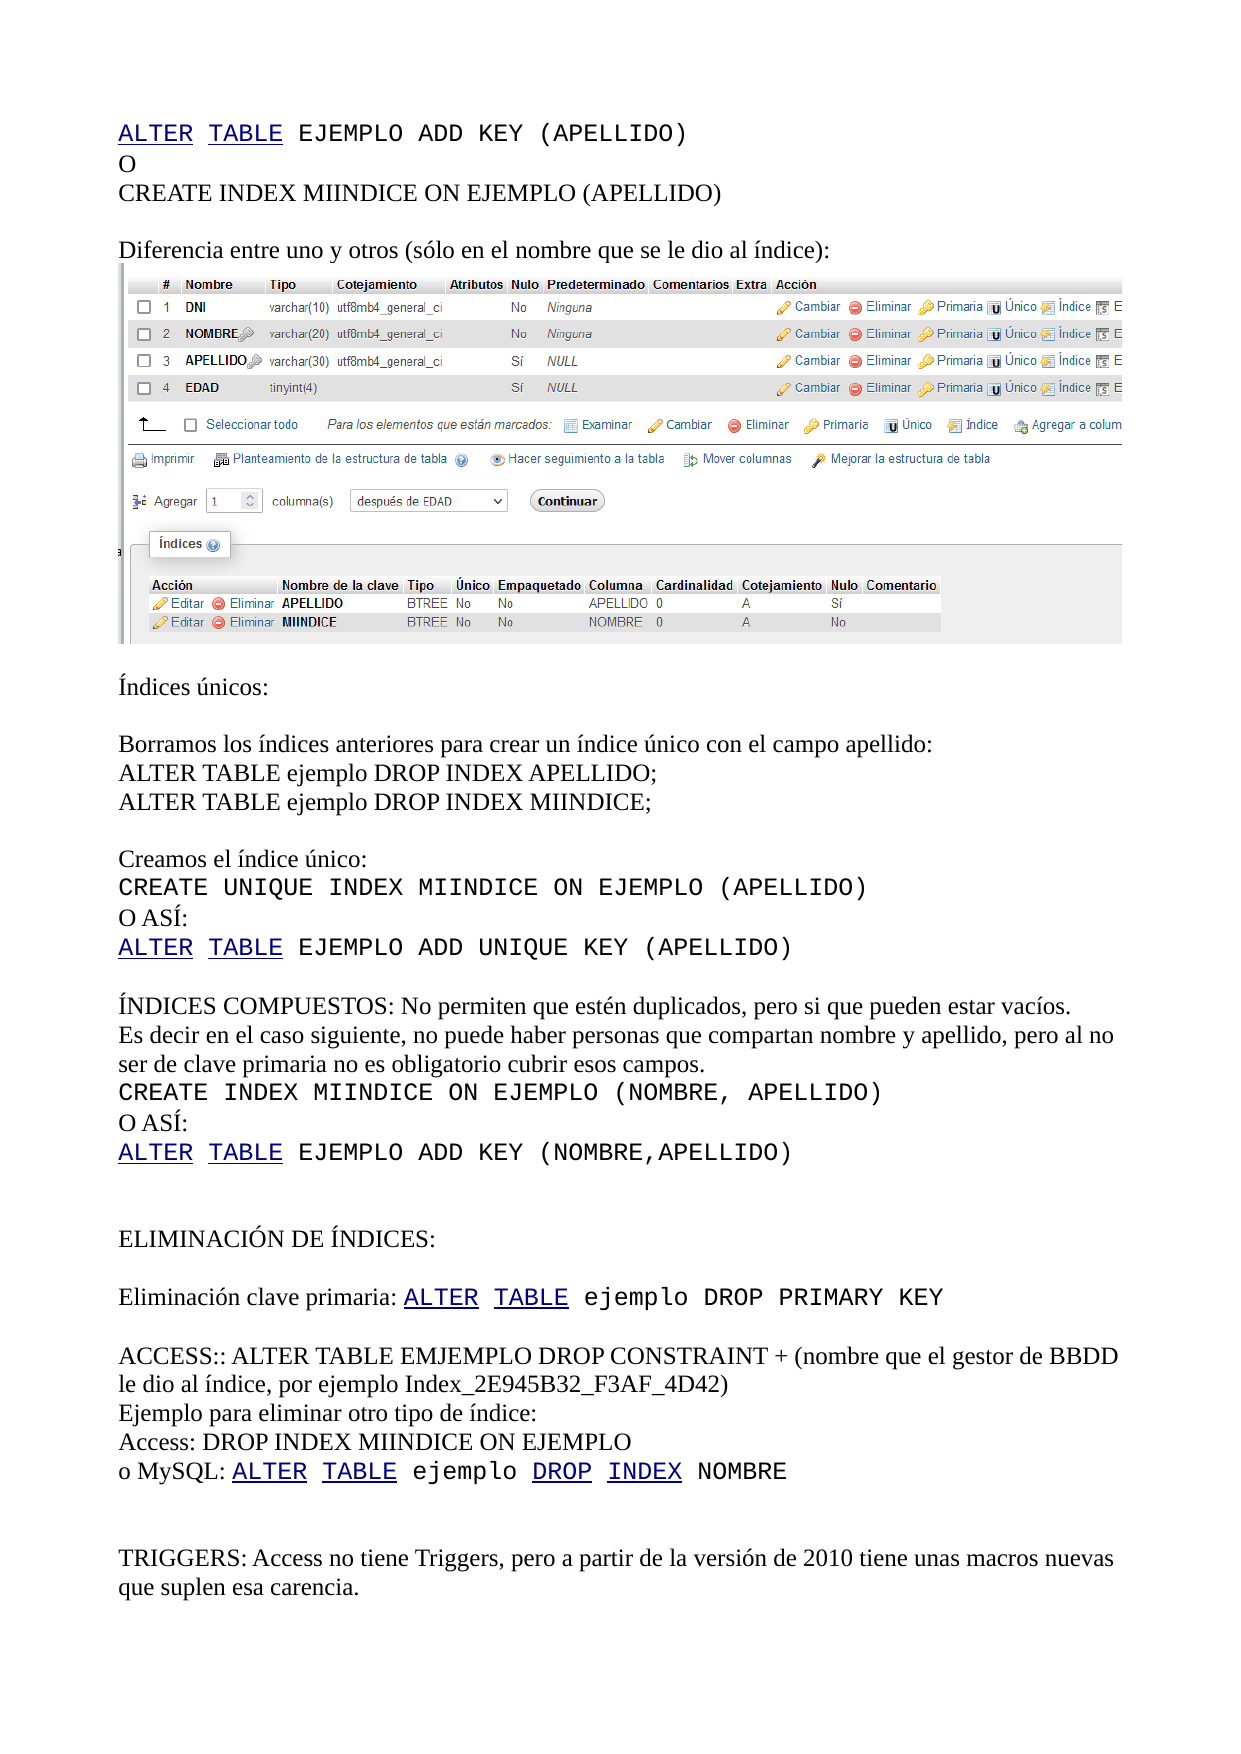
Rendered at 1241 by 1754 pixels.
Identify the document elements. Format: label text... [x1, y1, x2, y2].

text ACCESS:: ALTER TABLE EMJEMPLO DROP CONSTRAINT + (nombre que el gestor de BBDD le dio al índice, por ejemplo Index_2E945B32_F3AF_4D42) [118, 1341, 1122, 1398]
text ALTER TABLE EJEMPLO ADD KEY (APELLIDO) [118, 118, 1122, 149]
text ALTER TABLE ejemplo DROP INDEX MIINDICE; [118, 787, 1122, 815]
text o MySQL: ALTER TABLE ejemplo DROP INDEX NOMBRE [118, 1456, 1122, 1487]
text Diferencia entre uno y otros (sólo en el nombre que se le dio al índice): [118, 235, 1122, 263]
text TRIGGERS: Access no tiene Triggers, pero a partir de la versión de 2010 tiene unas macros nuevas que suplen esa carencia. [118, 1543, 1122, 1601]
text Ejemplo para eliminar otro tipo de índice: [118, 1398, 1122, 1427]
text O ASÍ: [118, 903, 1122, 932]
text Access: DROP INDEX MIINDICE ON EJEMPLO [118, 1427, 1122, 1456]
text Índices únicos: [118, 672, 1122, 701]
text ÍNDICES COMPUESTOS: No permiten que estén duplicados, pero si que pueden estar vacíos. [118, 991, 1122, 1020]
text Borramos los índices anteriores para crear un índice único con el campo apellido: [118, 729, 1122, 758]
picture [118, 263, 1123, 644]
text ALTER TABLE EJEMPLO ADD UNIQUE KEY (APELLIDO) [118, 932, 1122, 963]
text O ASÍ: [118, 1108, 1122, 1137]
text Eliminación clave primaria: ALTER TABLE ejemplo DROP PRIMARY KEY [118, 1282, 1122, 1312]
text CREATE UNIQUE INDEX MIINDICE ON EJEMPLO (APELLIDO) [118, 872, 1122, 903]
text Creamos el índice único: [118, 844, 1122, 872]
text ALTER TABLE ejemplo DROP INDEX APELLIDO; [118, 758, 1122, 787]
text ELIMINACIÓN DE ÍNDICES: [118, 1224, 1122, 1253]
text ALTER TABLE EJEMPLO ADD KEY (NOMBRE,APELLIDO) [118, 1137, 1122, 1168]
text CREATE INDEX MIINDICE ON EJEMPLO (APELLIDO) [118, 178, 1122, 206]
text Es decir en el caso siguiente, no puede haber personas que compartan nombre y apellido, pero al no ser de clave primaria no es obligatorio cubrir esos campos. [118, 1020, 1122, 1077]
text CREATE INDEX MIINDICE ON EJEMPLO (NOMBRE, APELLIDO) [118, 1077, 1122, 1108]
text O [118, 149, 1122, 178]
